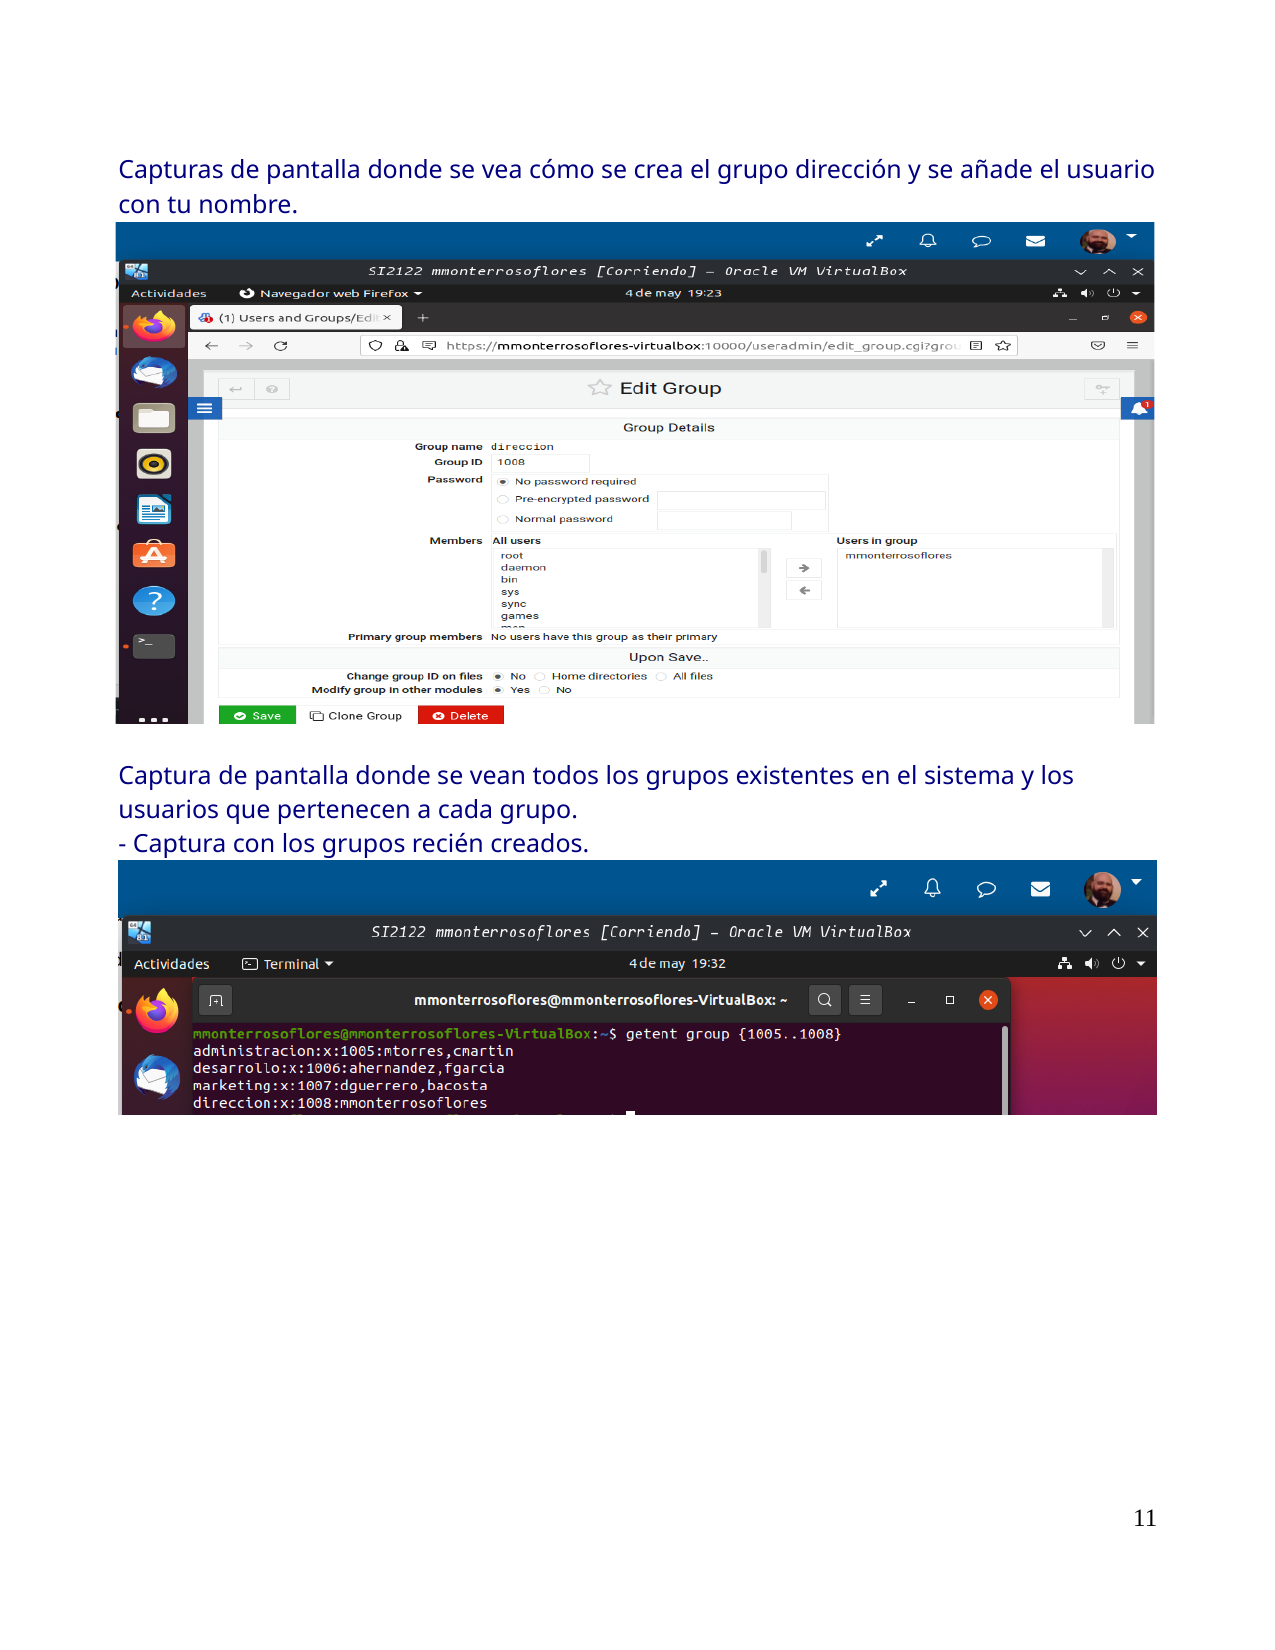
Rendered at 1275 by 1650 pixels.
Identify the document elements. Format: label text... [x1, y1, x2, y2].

text - Captura con los grupos recién creados. [118, 826, 1157, 860]
text Captura de pantalla donde se vean todos los grupos existentes en el sistema y los usuarios que pertenecen a cada grupo. [118, 758, 1157, 826]
table_header [118, 1115, 1157, 1149]
text Capturas de pantalla donde se vea cómo se crea el grupo dirección y se añade el usuario con tu nombre. [118, 152, 1157, 220]
picture [118, 860, 1157, 1115]
picture [115, 222, 1155, 724]
